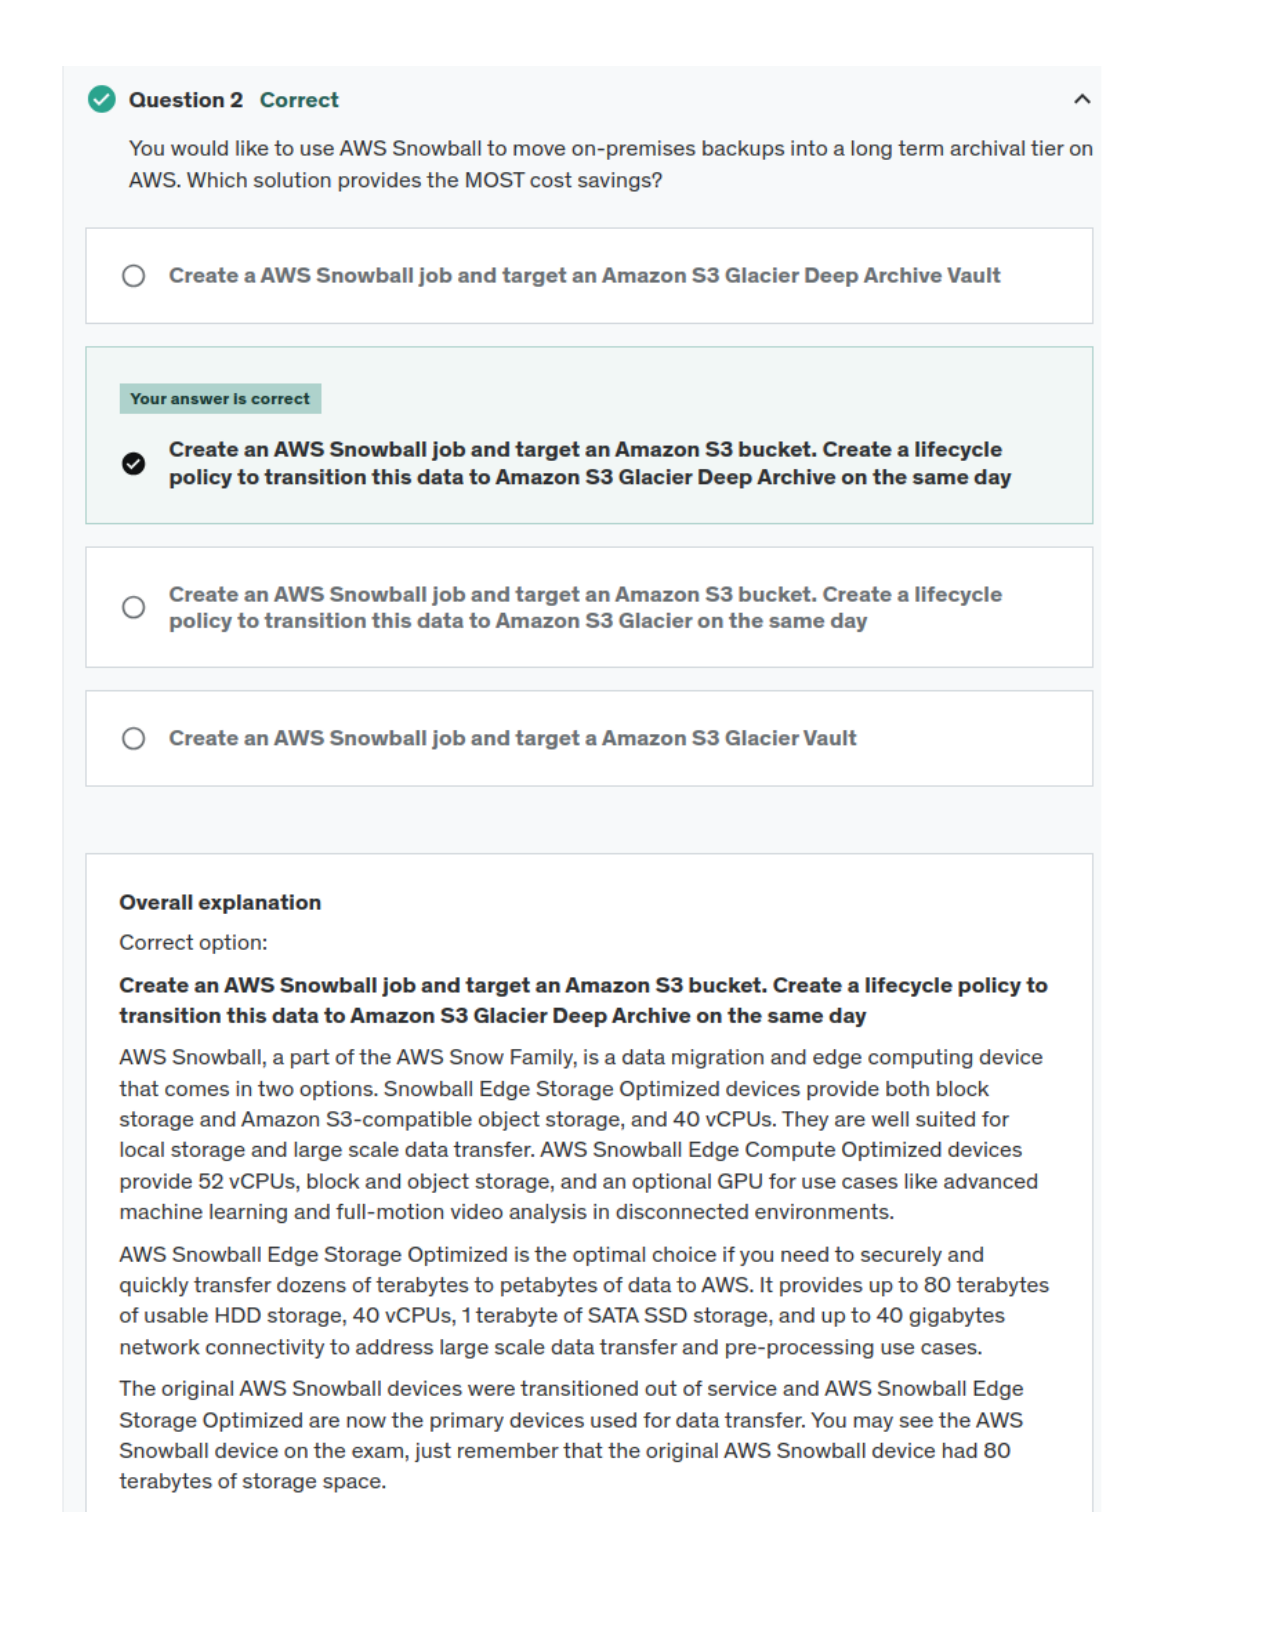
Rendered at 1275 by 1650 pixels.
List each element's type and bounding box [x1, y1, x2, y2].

picture [62, 66, 1102, 1512]
